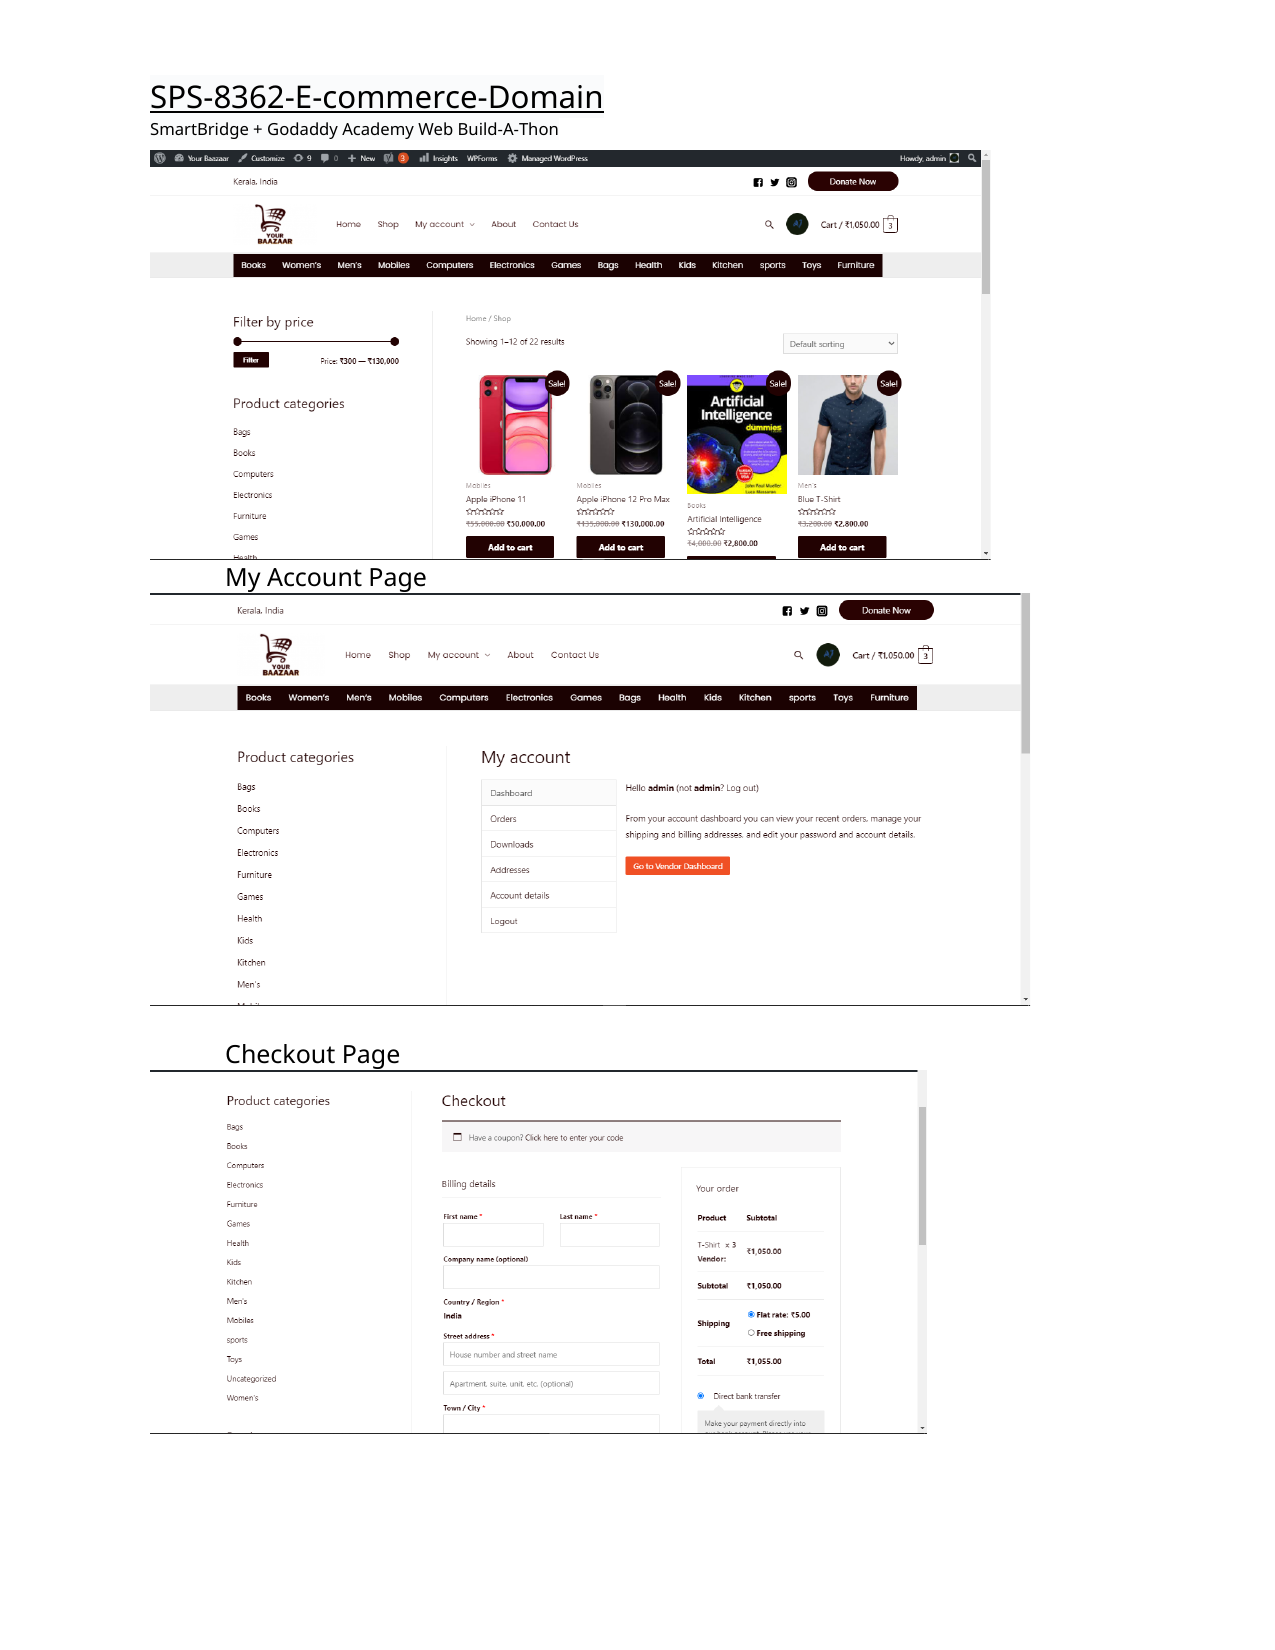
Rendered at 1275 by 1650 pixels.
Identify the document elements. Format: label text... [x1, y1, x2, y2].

picture [150, 1070, 927, 1434]
picture [150, 150, 991, 560]
picture [150, 593, 1031, 1006]
text My Account Page [150, 559, 1125, 1005]
text Checkout Page [150, 1036, 1125, 1434]
